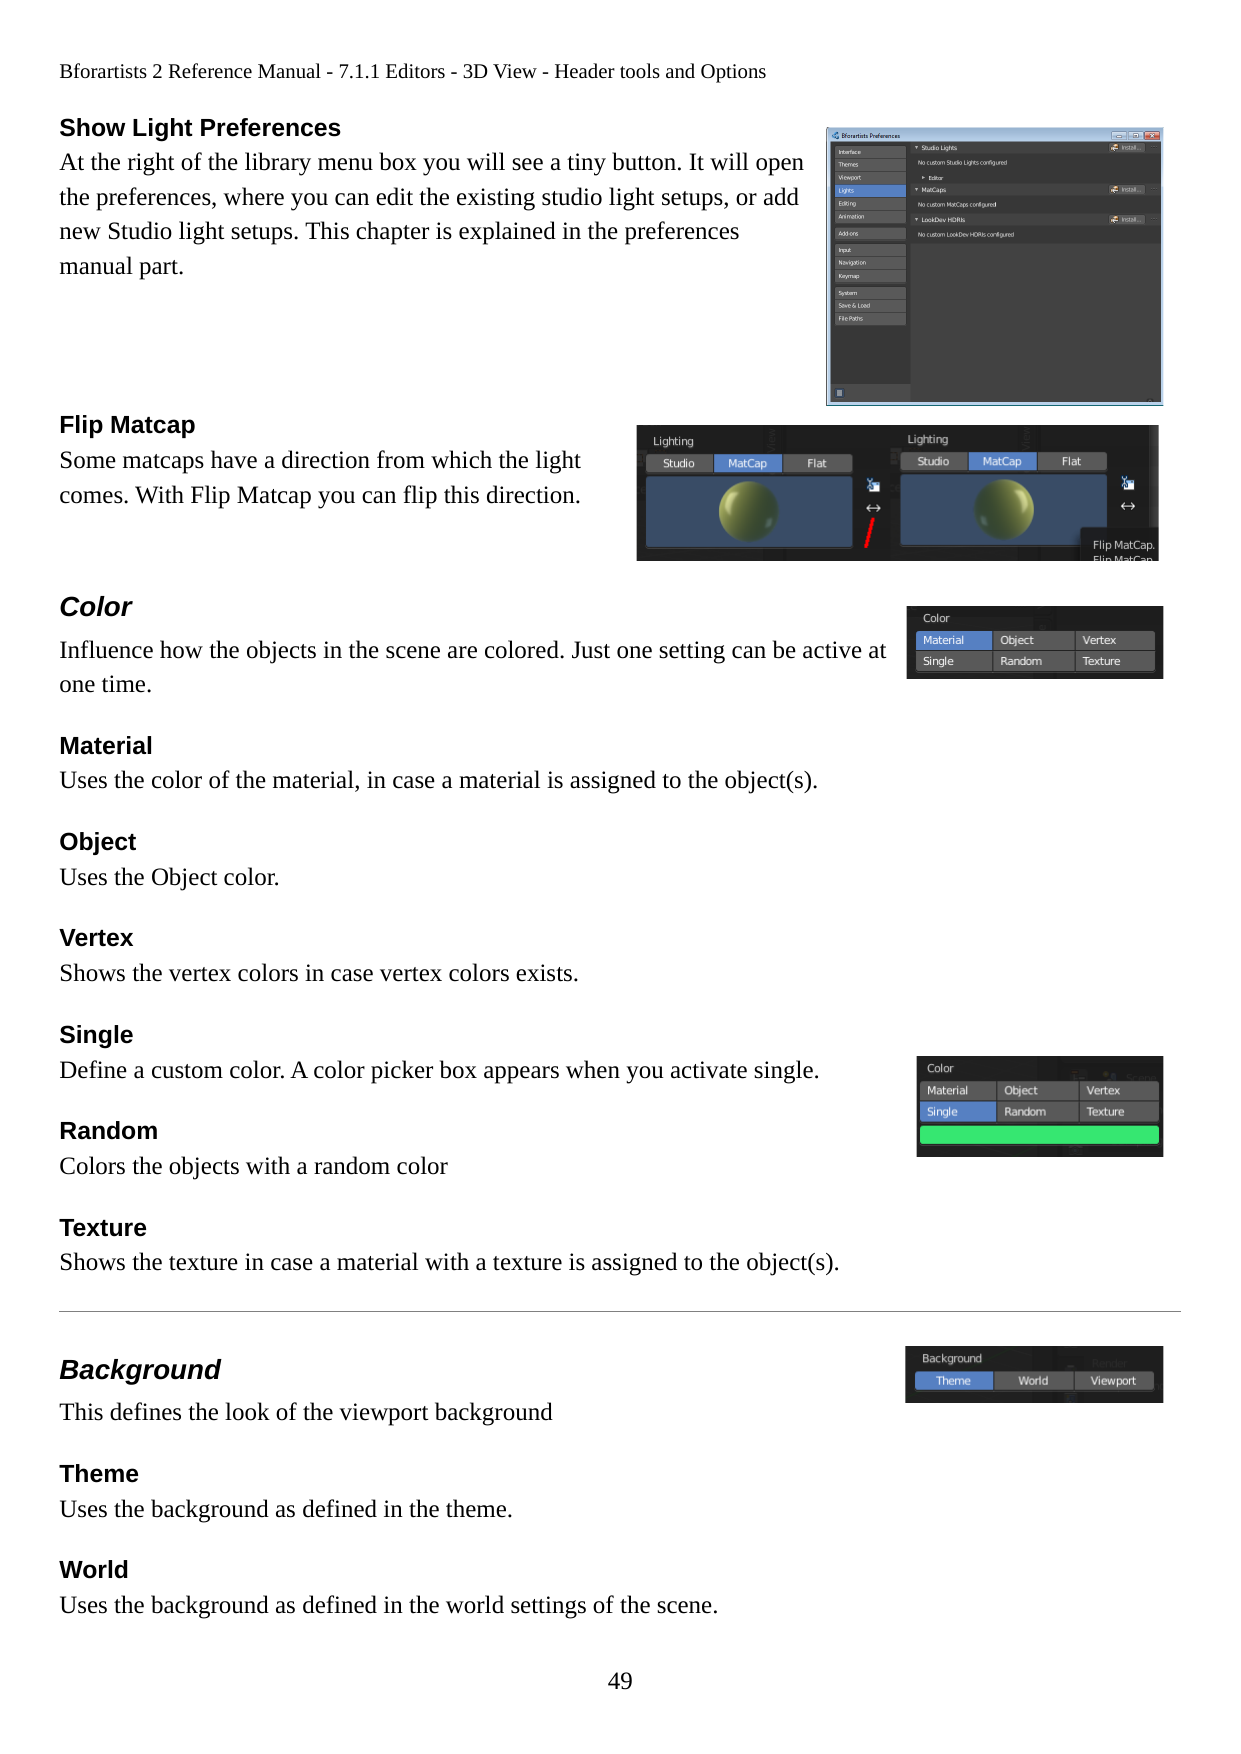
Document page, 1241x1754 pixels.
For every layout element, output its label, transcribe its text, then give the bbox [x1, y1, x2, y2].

text Some matcaps have a direction from which the light comes. With Flip Matcap you can flip this direction. [59, 445, 636, 508]
picture [906, 606, 1164, 679]
subtitle [1164, 1116, 1181, 1145]
subtitle Single [59, 1020, 1181, 1048]
text This defines the look of the viewport background [59, 1397, 1181, 1426]
text Uses the background as defined in the theme. [59, 1494, 1181, 1523]
subtitle Flip Matcap [59, 411, 1181, 439]
text At the right of the library menu box you will see a tiny button. It will open the preferences, where you can edit the existing studio light setups, or add new Studio light setups. This chapter is explained in the preferences manual part. [59, 147, 826, 279]
text Shows the texture in case a material with a texture is assigned to the object(s). [59, 1247, 1181, 1276]
text Uses the color of the material, in case a material is assigned to the object(s). [59, 766, 1181, 794]
subtitle Material [59, 731, 1181, 759]
text Uses the background as defined in the world settings of the scene. [59, 1590, 1181, 1619]
subtitle World [59, 1555, 1181, 1584]
subtitle Show Light Preferences [59, 113, 1181, 141]
text Define a custom color. A color picker box appears when you activate single. [59, 1055, 1181, 1083]
subtitle Theme [59, 1459, 1181, 1488]
subtitle Texture [59, 1213, 1181, 1241]
picture [916, 1056, 1164, 1157]
picture [905, 1346, 1164, 1403]
picture [826, 127, 1164, 406]
picture [636, 425, 1159, 561]
subtitle Vertex [59, 923, 1181, 952]
subtitle [1164, 1353, 1181, 1385]
text Shows the vertex colors in case vertex colors exists. [59, 958, 1181, 987]
subtitle Color [59, 590, 1181, 622]
text Uses the Object color. [59, 862, 1181, 891]
text Colors the objects with a random color [59, 1151, 1181, 1180]
text Influence how the objects in the scene are colored. Just one setting can be active at one time. [59, 635, 1181, 698]
subtitle Background [59, 1353, 905, 1385]
subtitle Object [59, 827, 1181, 856]
subtitle Random [59, 1116, 916, 1145]
